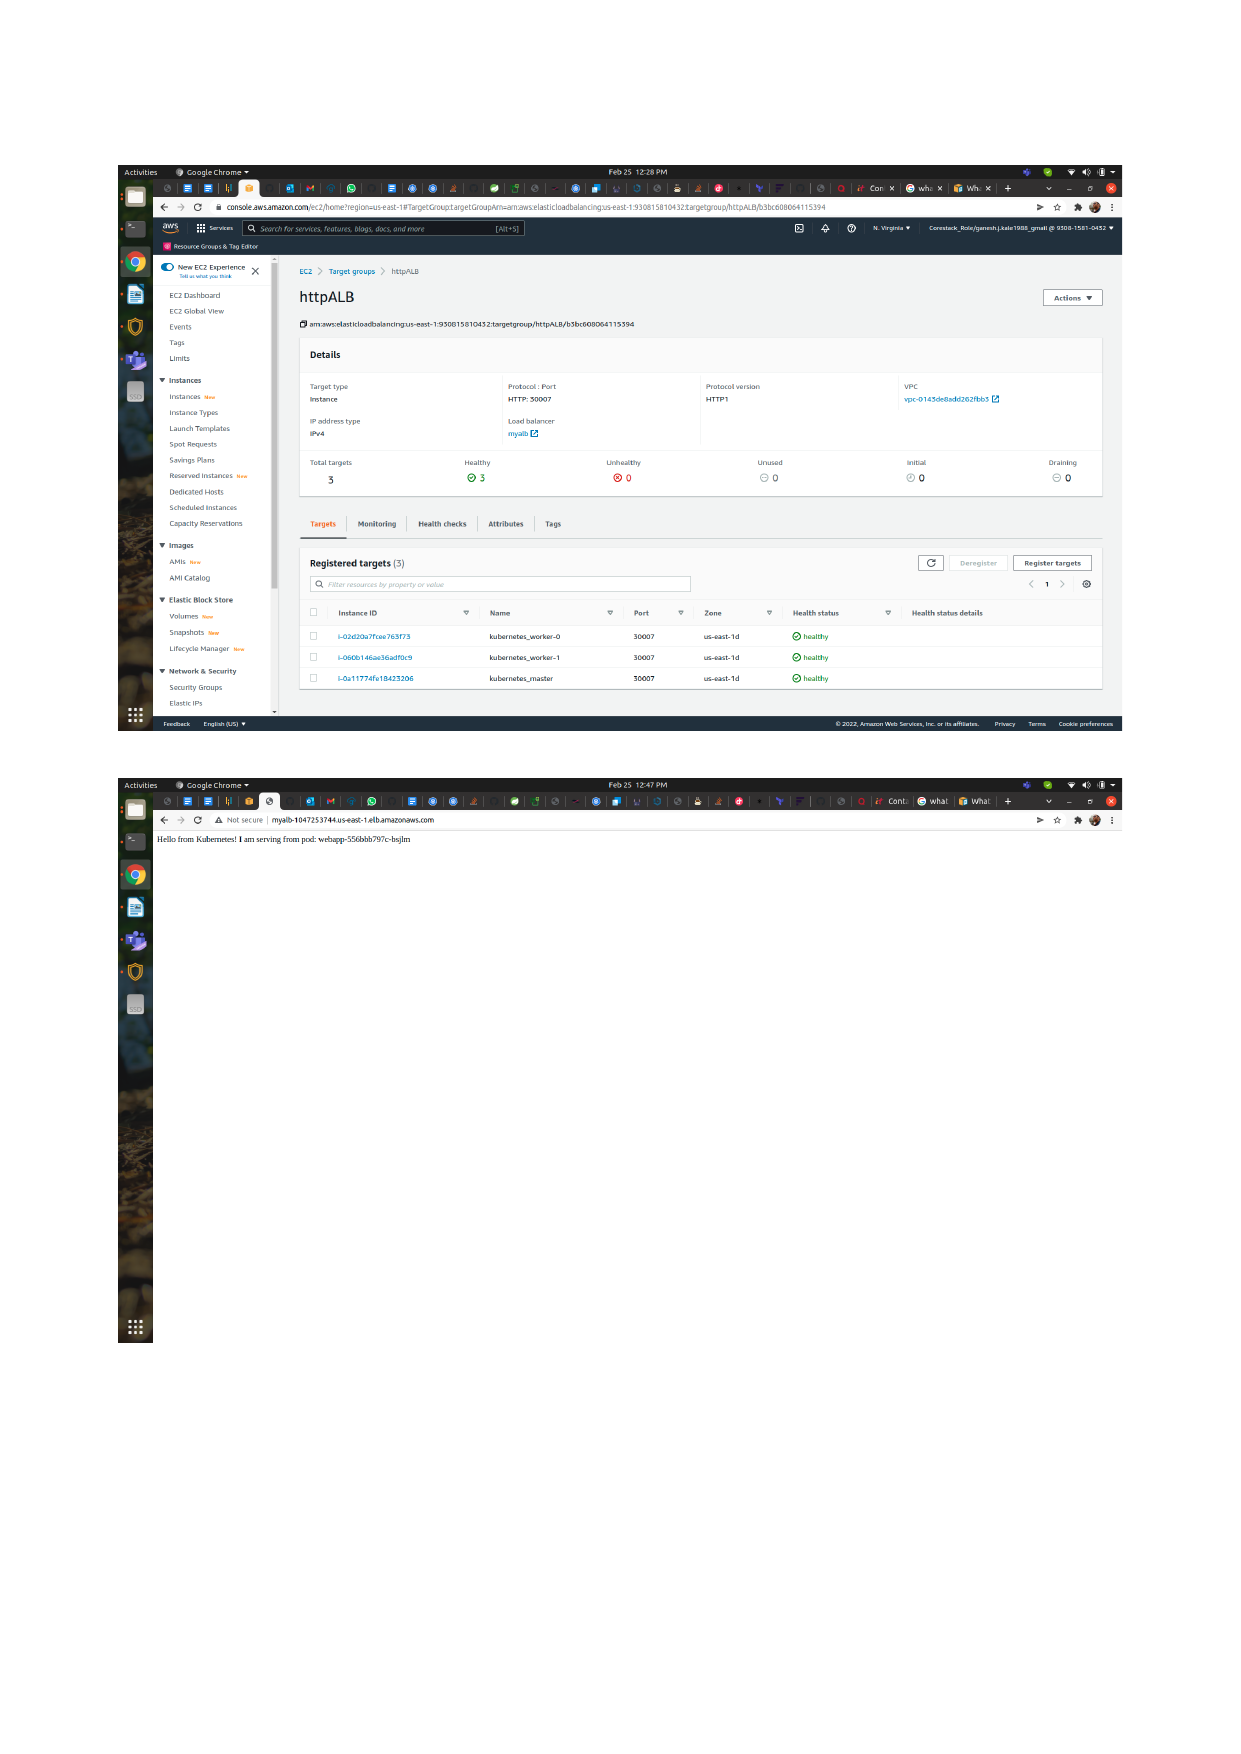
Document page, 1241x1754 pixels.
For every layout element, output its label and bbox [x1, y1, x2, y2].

picture [118, 165, 1123, 731]
picture [118, 778, 1123, 1343]
